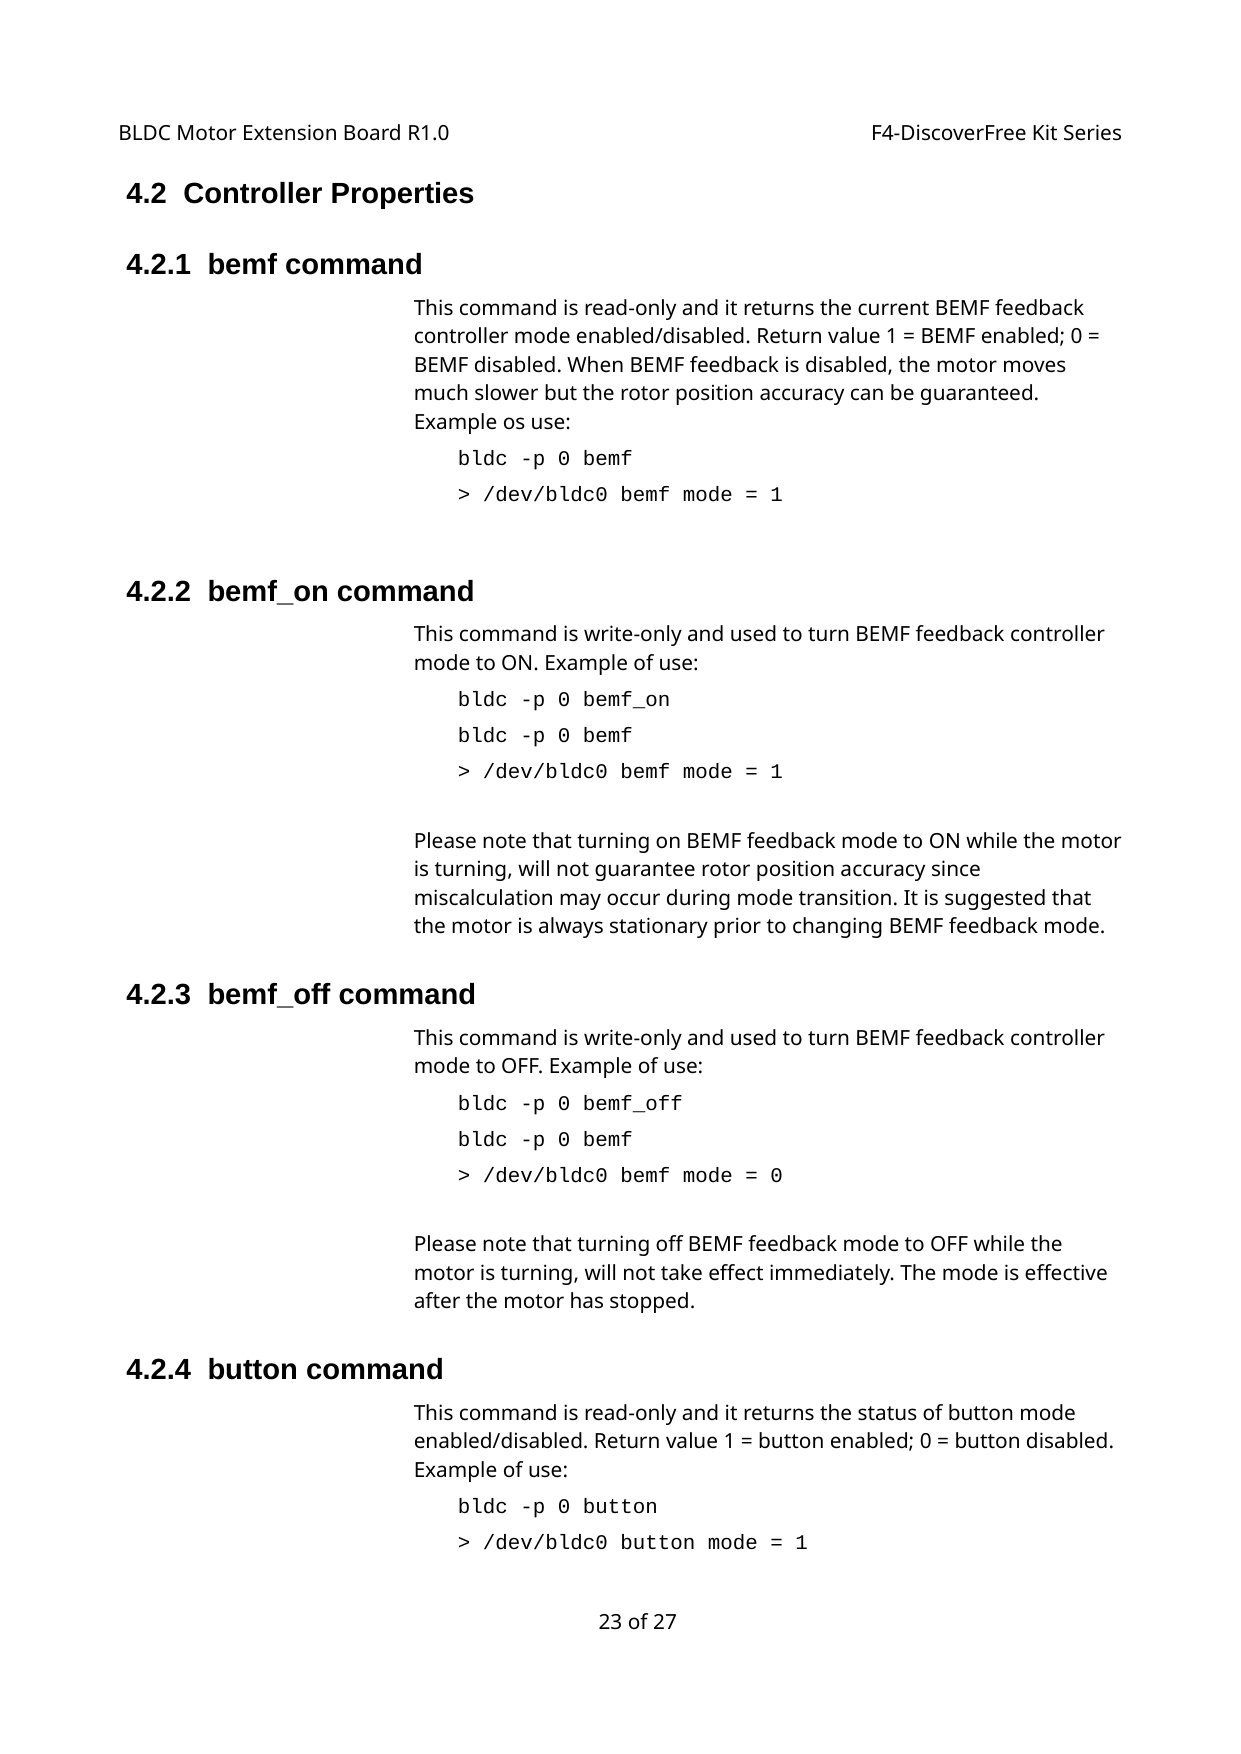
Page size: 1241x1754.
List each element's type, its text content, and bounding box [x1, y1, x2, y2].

text > /dev/bldc0 bemf mode = 1 [458, 484, 1078, 508]
text This command is write-only and used to turn BEMF feedback controller mode to OFF. Example of use: [413, 1023, 1122, 1080]
text bldc -p 0 bemf_off [458, 1092, 1078, 1116]
subtitle bemf command [118, 247, 1122, 281]
text bldc -p 0 bemf [458, 448, 1078, 471]
text bldc -p 0 bemf [458, 1129, 1078, 1152]
text Please note that turning off BEMF feedback mode to OFF while the motor is turning, will not take effect immediately. The mode is effective after the motor has stopped. [413, 1229, 1122, 1315]
text > /dev/bldc0 bemf mode = 1 [458, 761, 1078, 785]
text This command is read-only and it returns the status of button mode enabled/disabled. Return value 1 = button enabled; 0 = button disabled. Example of use: [413, 1398, 1122, 1483]
text bldc -p 0 button [458, 1496, 1078, 1520]
subtitle bemf_off command [118, 977, 1122, 1011]
text > /dev/bldc0 button mode = 1 [458, 1532, 1078, 1556]
subtitle bemf_on command [118, 573, 1122, 607]
subtitle button command [118, 1352, 1122, 1386]
text This command is write-only and used to turn BEMF feedback controller mode to ON. Example of use: [413, 619, 1122, 676]
subtitle Controller Properties [118, 176, 1122, 209]
text bldc -p 0 bemf [458, 725, 1078, 749]
text > /dev/bldc0 bemf mode = 0 [458, 1165, 1078, 1188]
text bldc -p 0 bemf_on [458, 689, 1078, 713]
text This command is read-only and it returns the current BEMF feedback controller mode enabled/disabled. Return value 1 = BEMF enabled; 0 = BEMF disabled. When BEMF feedback is disabled, the motor moves much slower but the rotor position accuracy can be guaranteed. Example os use: [413, 293, 1122, 435]
text Please note that turning on BEMF feedback mode to ON while the motor is turning, will not guarantee rotor position accuracy since miscalculation may occur during mode transition. It is suggested that the motor is always stationary prior to changing BEMF feedback mode. [413, 826, 1122, 939]
